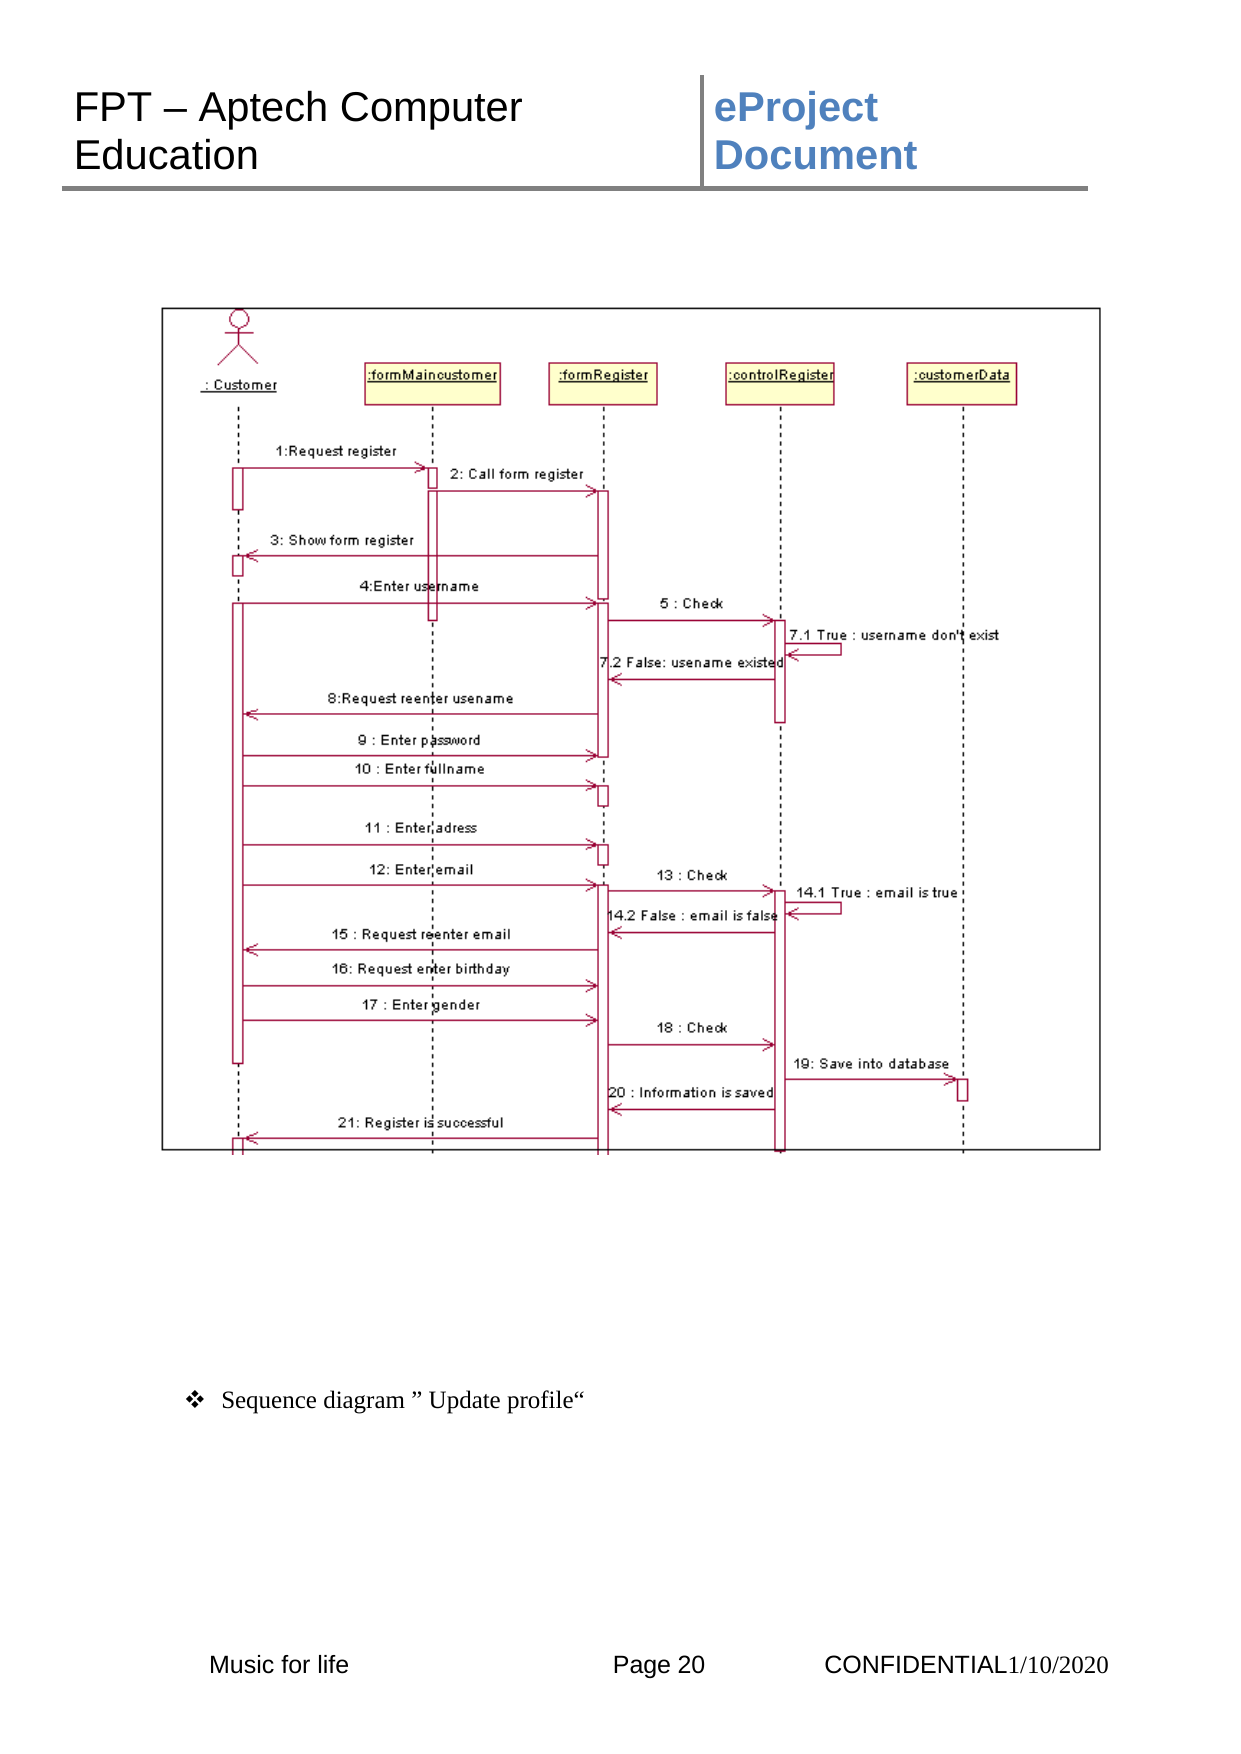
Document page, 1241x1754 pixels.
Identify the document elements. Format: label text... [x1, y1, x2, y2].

list Sequence diagram ” Update profile“ [183, 1385, 1172, 1414]
picture [146, 305, 1121, 1155]
